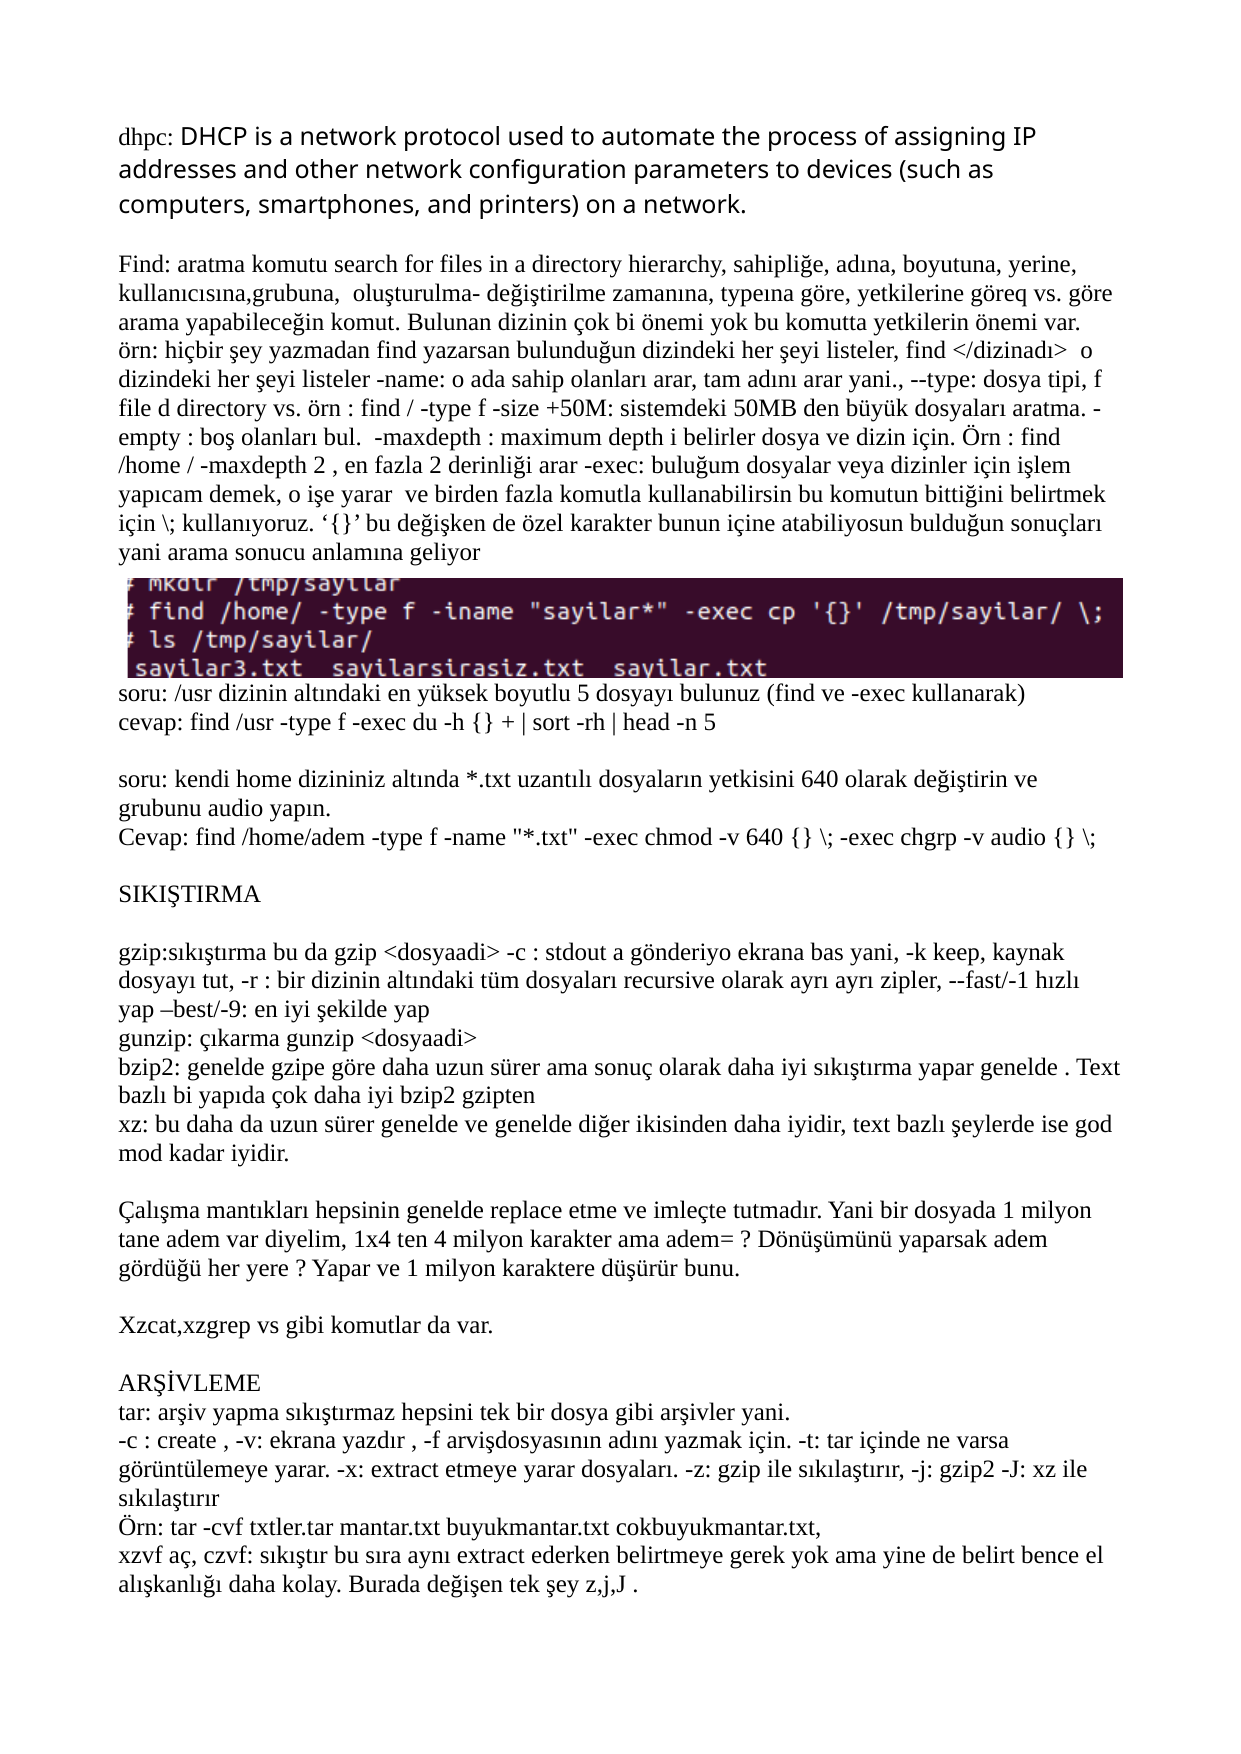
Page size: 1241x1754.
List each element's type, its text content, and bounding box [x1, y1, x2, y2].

text Örn: tar -cvf txtler.tar mantar.txt buyukmantar.txt cokbuyukmantar.txt, [118, 1512, 1122, 1541]
text soru: kendi home dizininiz altında *.txt uzantılı dosyaların yetkisini 640 olarak değiştirin ve grubunu audio yapın. [118, 764, 1122, 822]
text cevap: find /usr -type f -exec du -h {} + | sort -rh | head -n 5 [118, 707, 1122, 736]
text Cevap: find /home/adem -type f -name "*.txt" -exec chmod -v 640 {} \; -exec chgrp -v audio {} \; [118, 822, 1122, 851]
picture [127, 578, 1123, 678]
text tar: arşiv yapma sıkıştırmaz hepsini tek bir dosya gibi arşivler yani. [118, 1397, 1122, 1426]
text SIKIŞTIRMA [118, 879, 1122, 908]
text dhpc: DHCP is a network protocol used to automate the process of assigning IP addresses and other network configuration parameters to devices (such as computers, smartphones, and printers) on a network. [118, 118, 1122, 220]
text soru: /usr dizinin altındaki en yüksek boyutlu 5 dosyayı bulunuz (find ve -exec kullanarak) [118, 565, 1122, 707]
text -c : create , -v: ekrana yazdır , -f arvişdosyasının adını yazmak için. -t: tar içinde ne varsa görüntülemeye yarar. -x: extract etmeye yarar dosyaları. -z: gzip ile sıkılaştırır, -j: gzip2 -J: xz ile sıkılaştırır [118, 1426, 1122, 1512]
text gzip:sıkıştırma bu da gzip <dosyaadi> -c : stdout a gönderiyo ekrana bas yani, -k keep, kaynak dosyayı tut, -r : bir dizinin altındaki tüm dosyaları recursive olarak ayrı ayrı zipler, --fast/-1 hızlı yap –best/-9: en iyi şekilde yap [118, 937, 1122, 1023]
text bzip2: genelde gzipe göre daha uzun sürer ama sonuç olarak daha iyi sıkıştırma yapar genelde . Text bazlı bi yapıda çok daha iyi bzip2 gzipten [118, 1052, 1122, 1109]
text Çalışma mantıkları hepsinin genelde replace etme ve imleçte tutmadır. Yani bir dosyada 1 milyon tane adem var diyelim, 1x4 ten 4 milyon karakter ama adem= ? Dönüşümünü yaparsak adem gördüğü her yere ? Yapar ve 1 milyon karaktere düşürür bunu. [118, 1196, 1122, 1282]
text Find: aratma komutu search for files in a directory hierarchy, sahipliğe, adına, boyutuna, yerine, kullanıcısına,grubuna, oluşturulma- değiştirilme zamanına, typeına göre, yetkilerine göreq vs. göre arama yapabileceğin komut. Bulunan dizinin çok bi önemi yok bu komutta yetkilerin önemi var. örn: hiçbir şey yazmadan find yazarsan bulunduğun dizindeki her şeyi listeler, find </dizinadı> o dizindeki her şeyi listeler -name: o ada sahip olanları arar, tam adını arar yani., --type: dosya tipi, f file d directory vs. örn : find / -type f -size +50M: sistemdeki 50MB den büyük dosyaları aratma. -empty : boş olanları bul. -maxdepth : maximum depth i belirler dosya ve dizin için. Örn : find /home / -maxdepth 2 , en fazla 2 derinliği arar -exec: buluğum dosyalar veya dizinler için işlem yapıcam demek, o işe yarar ve birden fazla komutla kullanabilirsin bu komutun bittiğini belirtmek için \; kullanıyoruz. ‘{}’ bu değişken de özel karakter bunun içine atabiliyosun bulduğun sonuçları yani arama sonucu anlamına geliyor [118, 249, 1122, 565]
text xzvf aç, czvf: sıkıştır bu sıra aynı extract ederken belirtmeye gerek yok ama yine de belirt bence el alışkanlığı daha kolay. Burada değişen tek şey z,j,J . [118, 1541, 1122, 1598]
text gunzip: çıkarma gunzip <dosyaadi> [118, 1023, 1122, 1052]
text xz: bu daha da uzun sürer genelde ve genelde diğer ikisinden daha iyidir, text bazlı şeylerde ise god mod kadar iyidir. [118, 1109, 1122, 1167]
text Xzcat,xzgrep vs gibi komutlar da var. [118, 1311, 1122, 1339]
text ARŞİVLEME [118, 1368, 1122, 1397]
